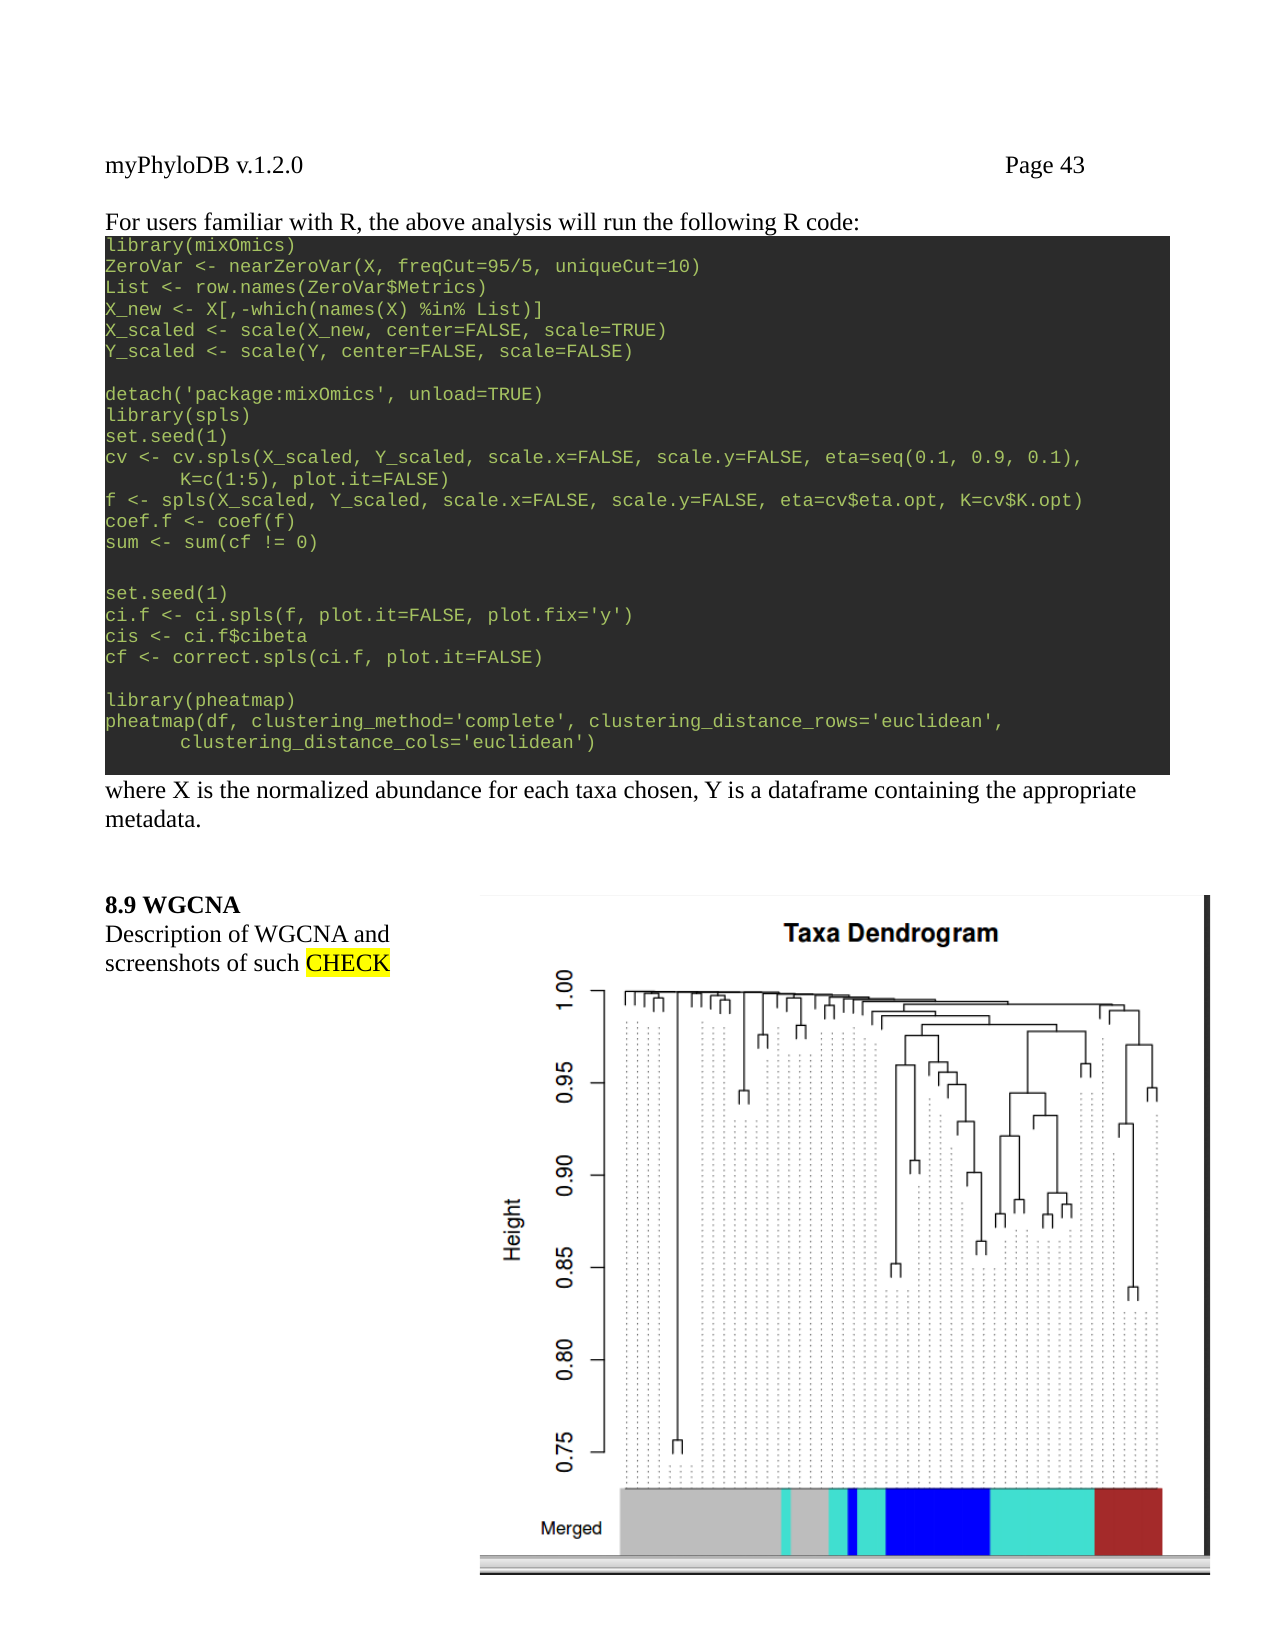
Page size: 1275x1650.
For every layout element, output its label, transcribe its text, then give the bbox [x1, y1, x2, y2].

text X_new <- X[,-which(names(X) %in% List)] [105, 299, 1170, 321]
text f <- spls(X_scaled, Y_scaled, scale.x=FALSE, scale.y=FALSE, eta=cv$eta.opt, K=cv$K.opt) coef.f <- coef(f) sum <- sum(cf != 0) [105, 491, 1170, 554]
picture [479, 895, 1211, 1575]
text Description of WGCNA and screenshots of such CHECK [105, 919, 479, 977]
text library(pheatmap) [105, 690, 1170, 712]
text cis <- ci.f$cibeta [105, 627, 1170, 648]
text cf <- correct.spls(ci.f, plot.it=FALSE) [105, 648, 1170, 669]
text ZeroVar <- nearZeroVar(X, freqCut=95/5, uniqueCut=10) [105, 257, 1170, 278]
text pheatmap(df, clustering_method='complete', clustering_distance_rows='euclidean', clustering_distance_cols='euclidean') [105, 712, 1170, 754]
text ci.f <- ci.spls(f, plot.it=FALSE, plot.fix='y') [105, 605, 1170, 627]
text 8.9 WGCNA [105, 890, 1170, 919]
text library(mixOmics) [105, 236, 1170, 257]
text set.seed(1) [105, 427, 1170, 448]
text detach('package:mixOmics', unload=TRUE) [105, 384, 1170, 406]
text Y_scaled <- scale(Y, center=FALSE, scale=FALSE) [105, 342, 1170, 363]
text cv <- cv.spls(X_scaled, Y_scaled, scale.x=FALSE, scale.y=FALSE, eta=seq(0.1, 0.9, 0.1), K=c(1:5), plot.it=FALSE) [105, 448, 1170, 491]
text where X is the normalized abundance for each taxa chosen, Y is a dataframe containing the appropriate metadata. [105, 775, 1170, 833]
text List <- row.names(ZeroVar$Metrics) [105, 278, 1170, 299]
text X_scaled <- scale(X_new, center=FALSE, scale=TRUE) [105, 321, 1170, 342]
text set.seed(1) [105, 584, 1170, 605]
text For users familiar with R, the above analysis will run the following R code: [105, 207, 1170, 236]
text library(spls) [105, 406, 1170, 427]
